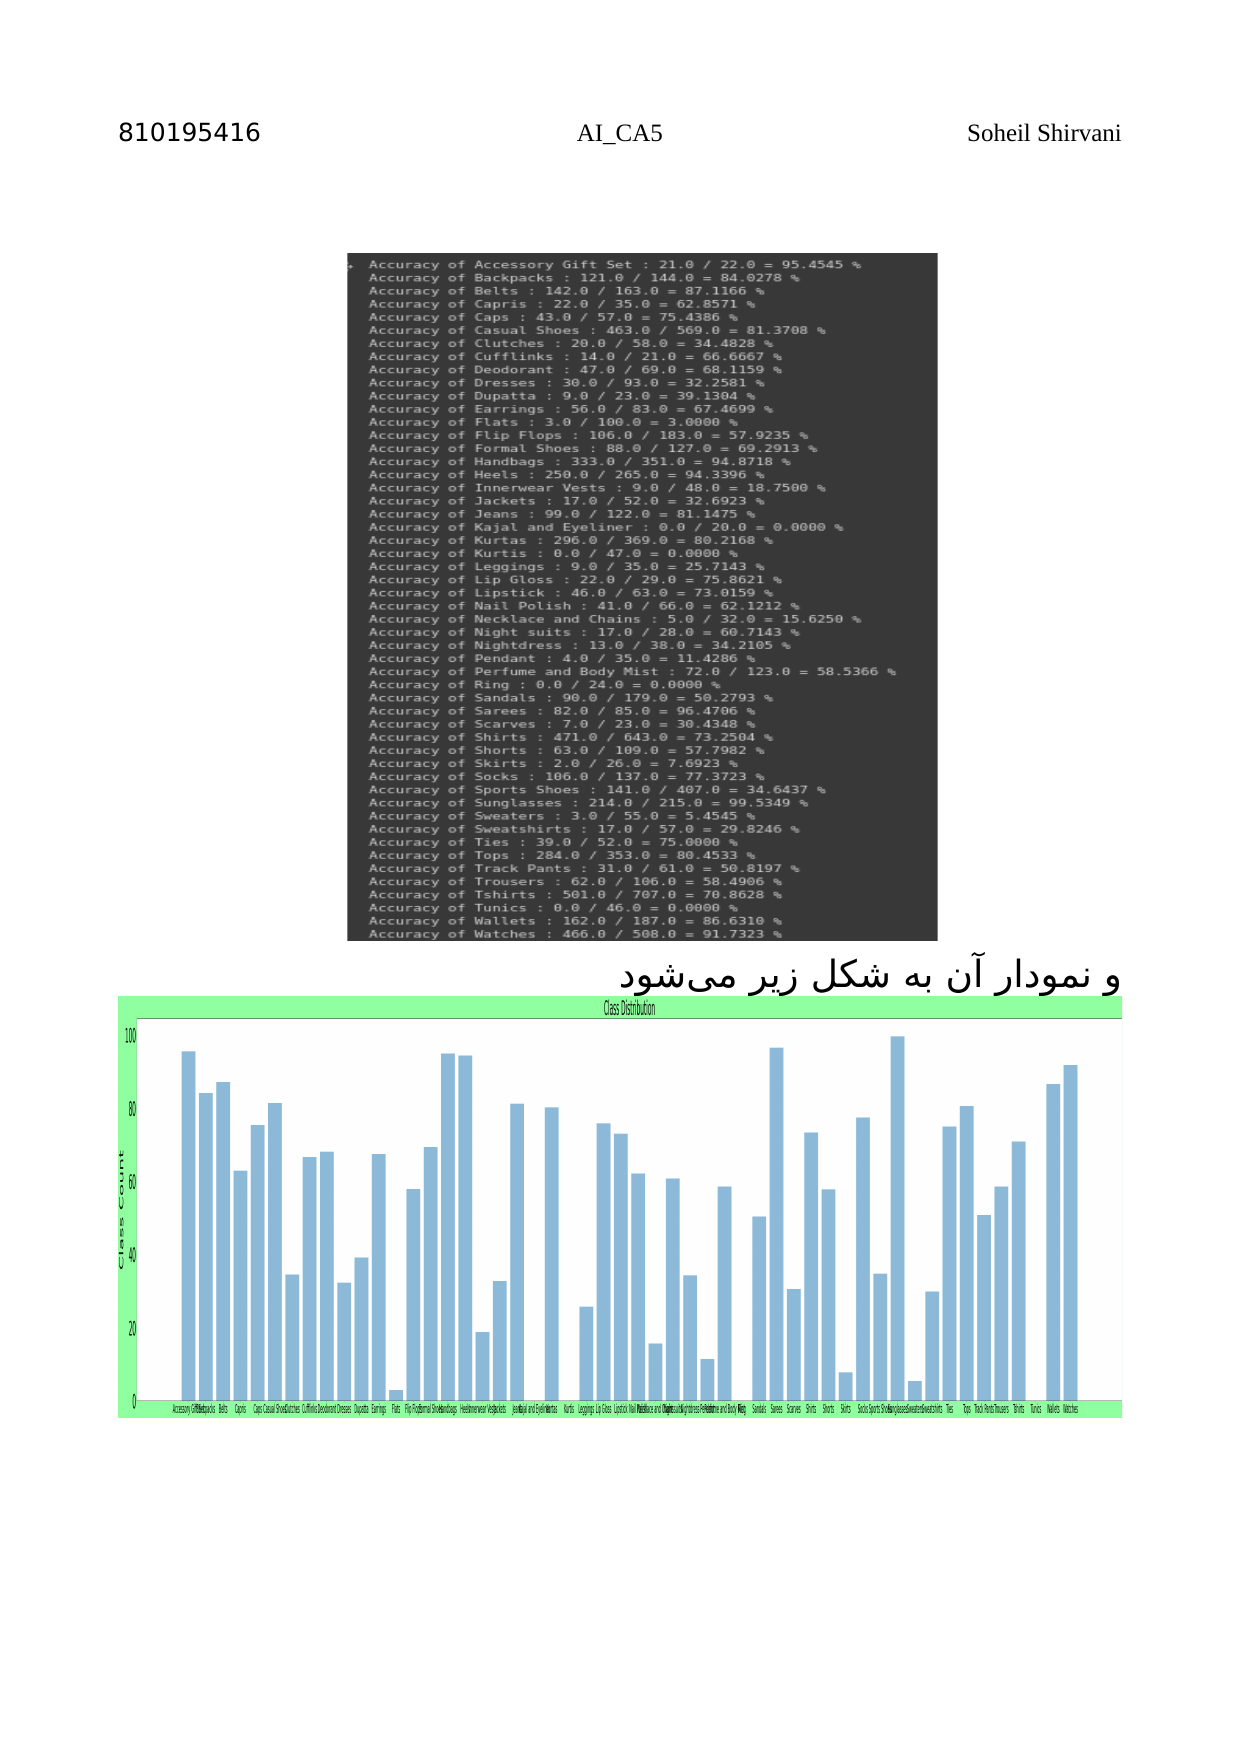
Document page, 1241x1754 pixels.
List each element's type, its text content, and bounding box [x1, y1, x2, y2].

picture [118, 996, 1123, 1418]
picture [347, 253, 938, 941]
text و نمودار آن به شکل زیر می‌شود [118, 953, 1122, 996]
